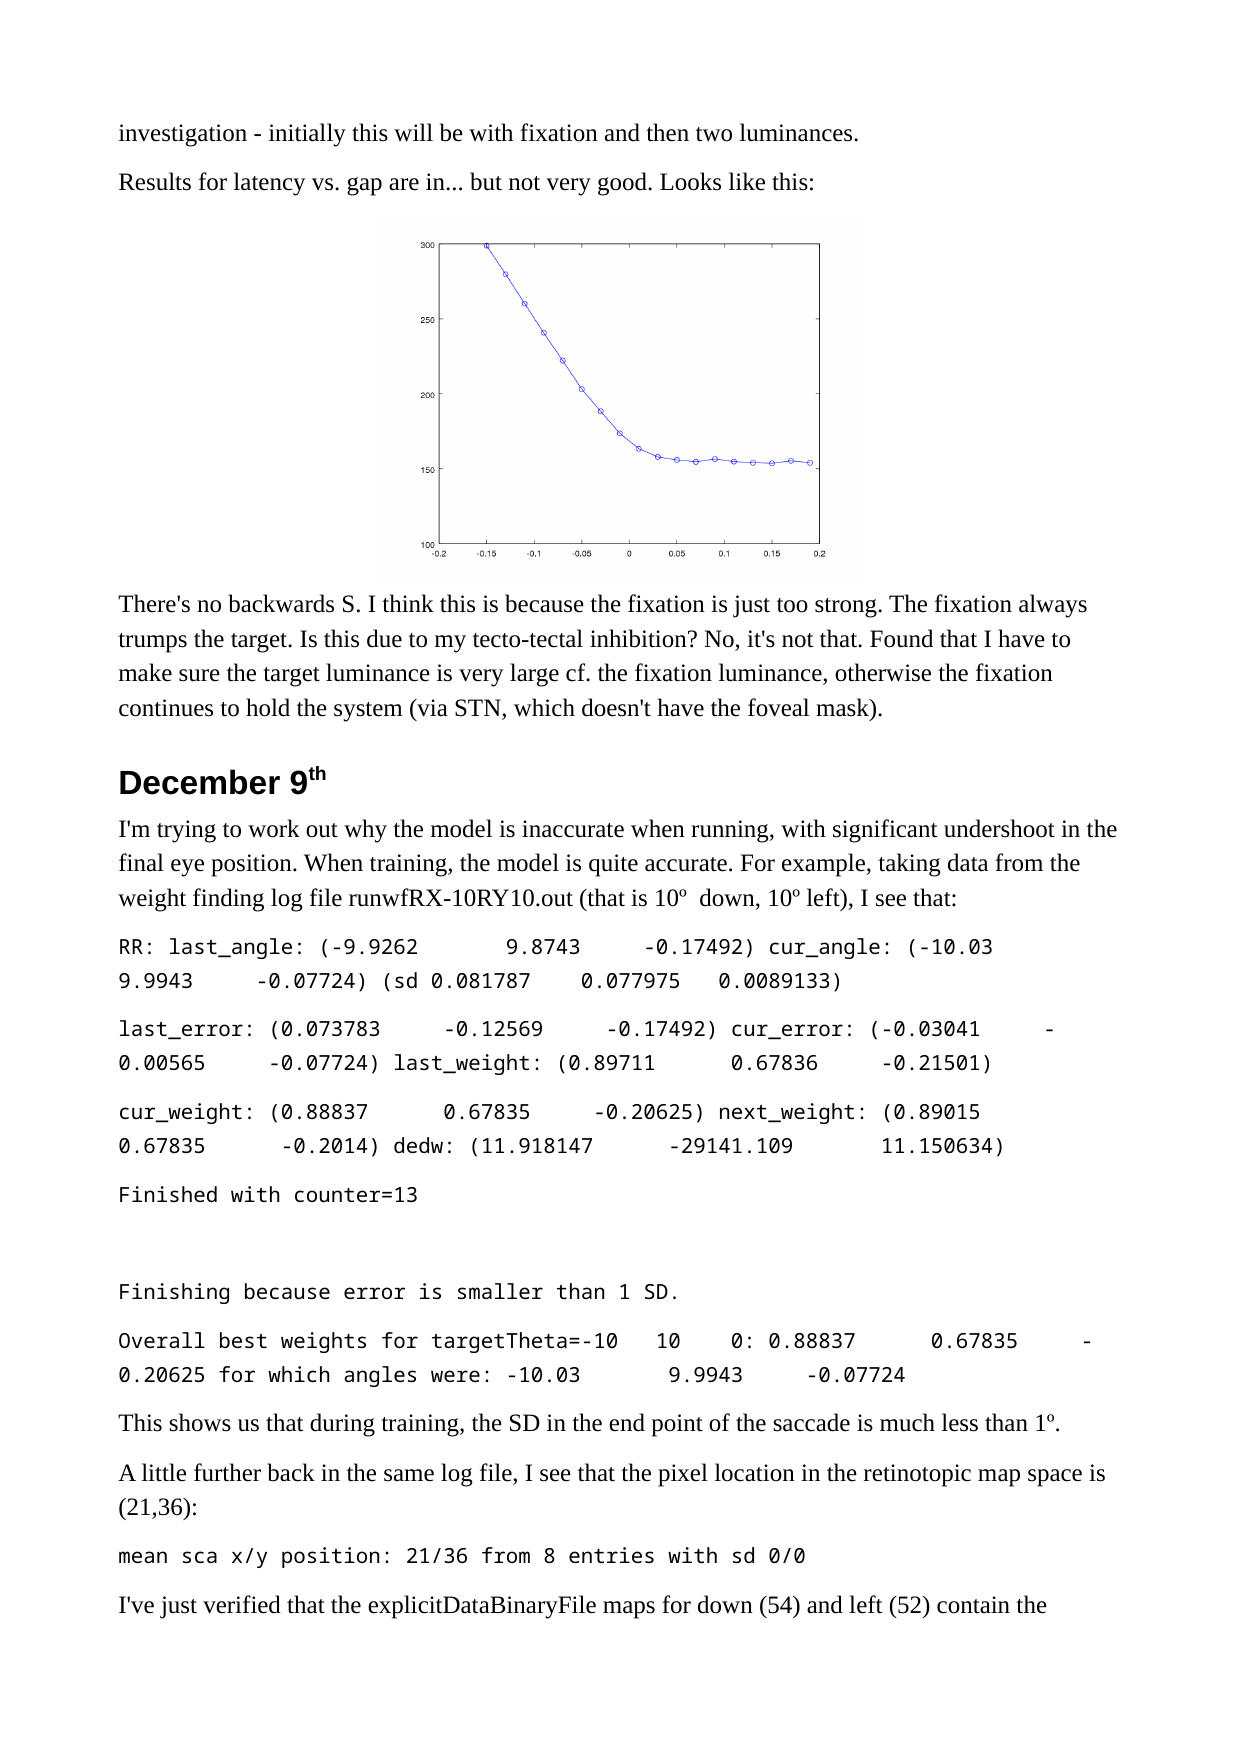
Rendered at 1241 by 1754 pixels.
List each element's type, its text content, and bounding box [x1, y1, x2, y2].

text cur_weight: (0.88837 0.67835 -0.20625) next_weight: (0.89015 0.67835 -0.2014) dedw: (11.918147 -29141.109 11.150634) [118, 1097, 1122, 1160]
text I've just verified that the explicitDataBinaryFile maps for down (54) and left (52) contain the [118, 1590, 1122, 1618]
text Finished with counter=13 [118, 1180, 1122, 1208]
text A little further back in the same log file, I see that the pixel location in the retinotopic map space is (21,36): [118, 1458, 1122, 1521]
subtitle December 9th [118, 763, 1122, 801]
text Finishing because error is smaller than 1 SD. [118, 1277, 1122, 1306]
text This shows us that during training, the SD in the end point of the saccade is much less than 1º. [118, 1408, 1122, 1437]
text Overall best weights for targetTheta=-10 10 0: 0.88837 0.67835 -0.20625 for which angles were: -10.03 9.9943 -0.07724 [118, 1326, 1122, 1388]
text mean sca x/y position: 21/36 from 8 entries with sd 0/0 [118, 1541, 1122, 1569]
text investigation - initially this will be with fixation and then two luminances. [118, 118, 1122, 147]
text I'm trying to work out why the model is inaccurate when running, with significant undershoot in the final eye position. When training, the model is quite accurate. For example, taking data from the weight finding log file runwfRX-10RY10.out (that is 10º down, 10º left), I see that: [118, 814, 1122, 911]
text There's no backwards S. I think this is because the fixation is just too strong. The fixation always trumps the target. Is this due to my tecto-tectal inhibition? No, it's not that. Found that I have to make sure the target luminance is very large cf. the fixation luminance, otherwise the fixation continues to hold the system (via STN, which doesn't have the foveal mask). [118, 216, 1122, 721]
text Results for latency vs. gap are in... but not very good. Looks like this: [118, 167, 1122, 196]
text RR: last_angle: (-9.9262 9.8743 -0.17492) cur_angle: (-10.03 9.9943 -0.07724) (sd 0.081787 0.077975 0.0089133) [118, 932, 1122, 994]
text last_error: (0.073783 -0.12569 -0.17492) cur_error: (-0.03041 -0.00565 -0.07724) last_weight: (0.89711 0.67836 -0.21501) [118, 1014, 1122, 1077]
picture [375, 216, 865, 584]
